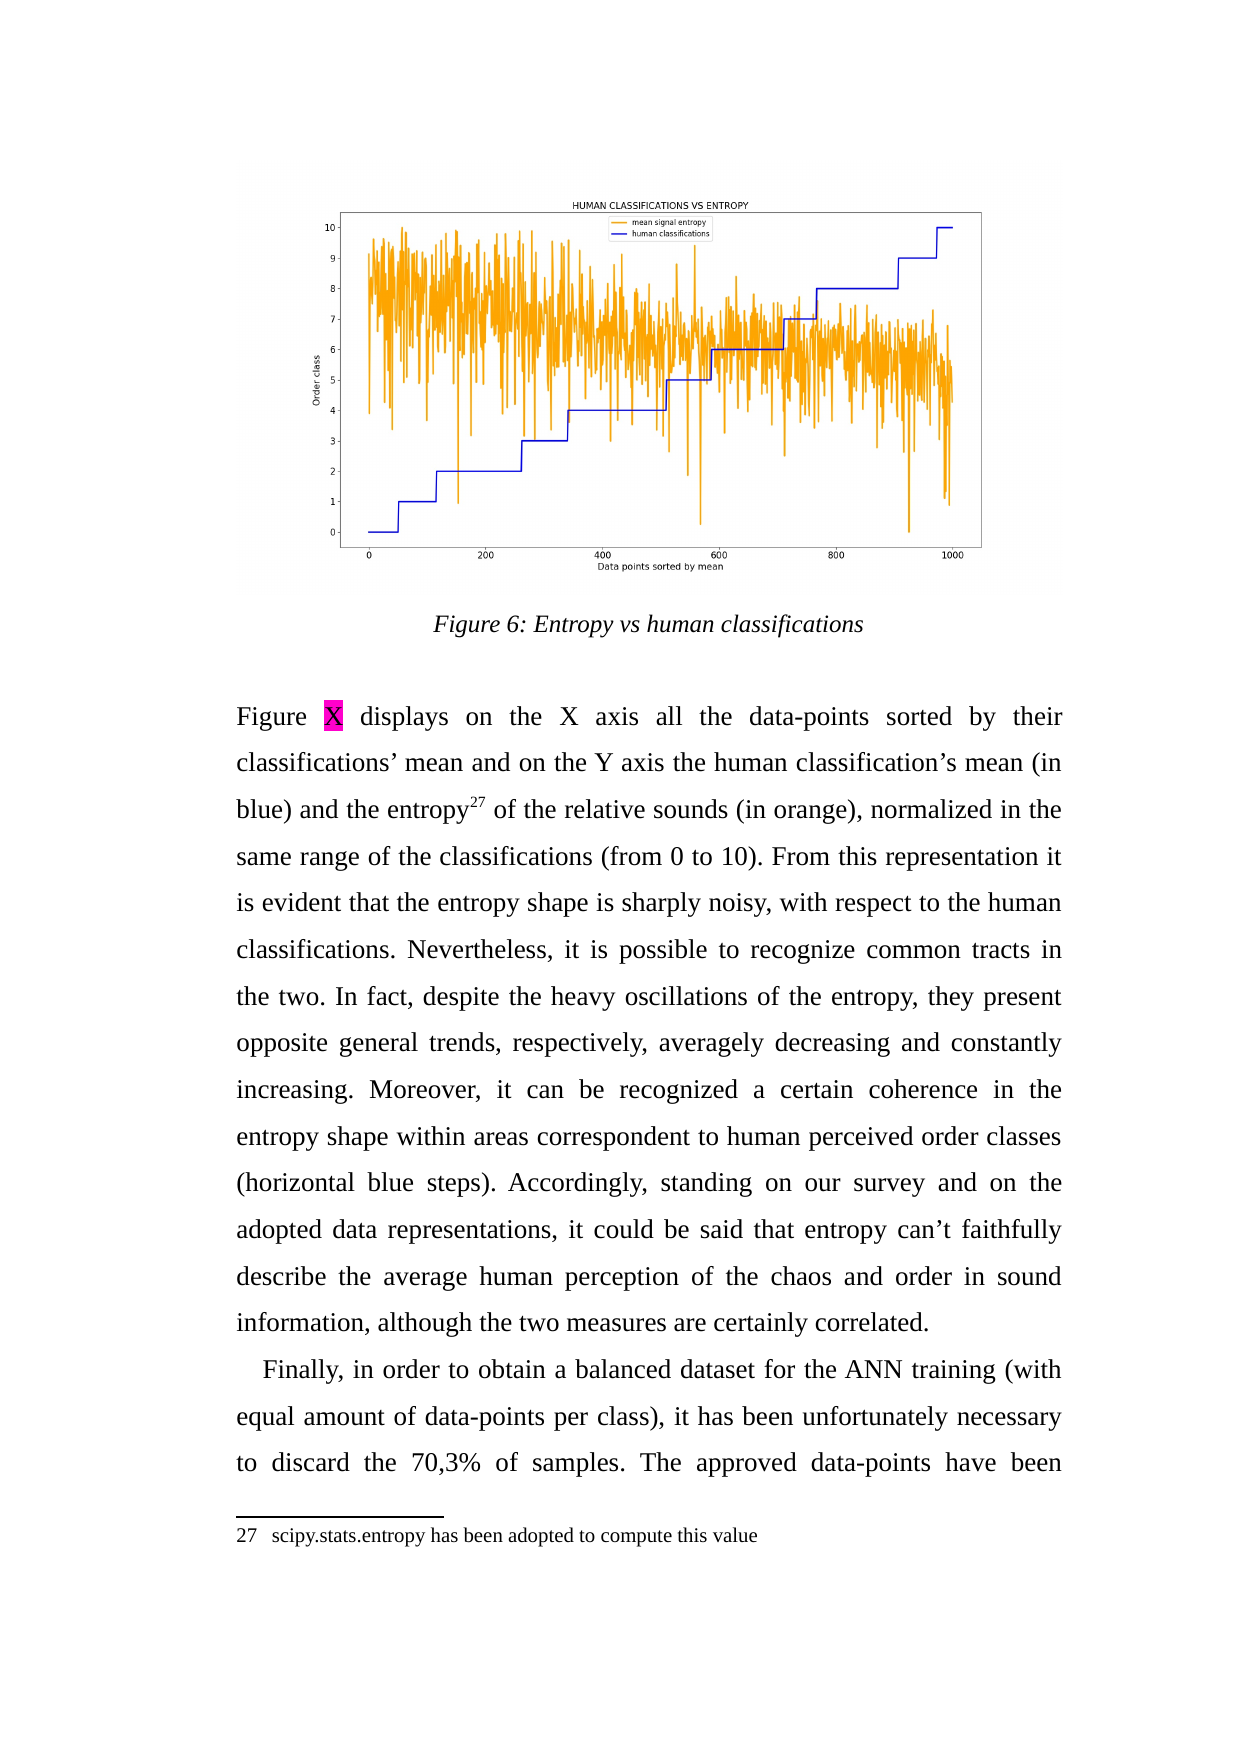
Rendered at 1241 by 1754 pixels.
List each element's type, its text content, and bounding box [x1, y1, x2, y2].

text Figure X displays on the X axis all the data-points sorted by their classifications’ mean and on the Y axis the human classification’s mean (in blue) and the entropy of the relative sounds (in orange), normalized in the same range of the classifications (from 0 to 10). From this representation it is evident that the entropy shape is sharply noisy, with respect to the human classifications. Nevertheless, it is possible to recognize common tracts in the two. In fact, despite the heavy oscillations of the entropy, they present opposite general trends, respectively, averagely decreasing and constantly increasing. Moreover, it can be recognized a certain coherence in the entropy shape within areas correspondent to human perceived order classes (horizontal blue steps). Accordingly, standing on our survey and on the adopted data representations, it could be said that entropy can’t faithfully describe the average human perception of the chaos and order in sound information, although the two measures are certainly correlated. [236, 700, 1063, 1338]
text Finally, in order to obtain a balanced dataset for the ANN training (with equal amount of data-points per class), it has been unfortunately necessary to discard the 70,3% of samples. The approved data-points have been [236, 1353, 1063, 1478]
text Figure 6: Entropy vs human classifications [236, 595, 1063, 638]
picture [236, 160, 1063, 595]
text scipy.stats.entropy has been adopted to compute this value [236, 1523, 1063, 1547]
